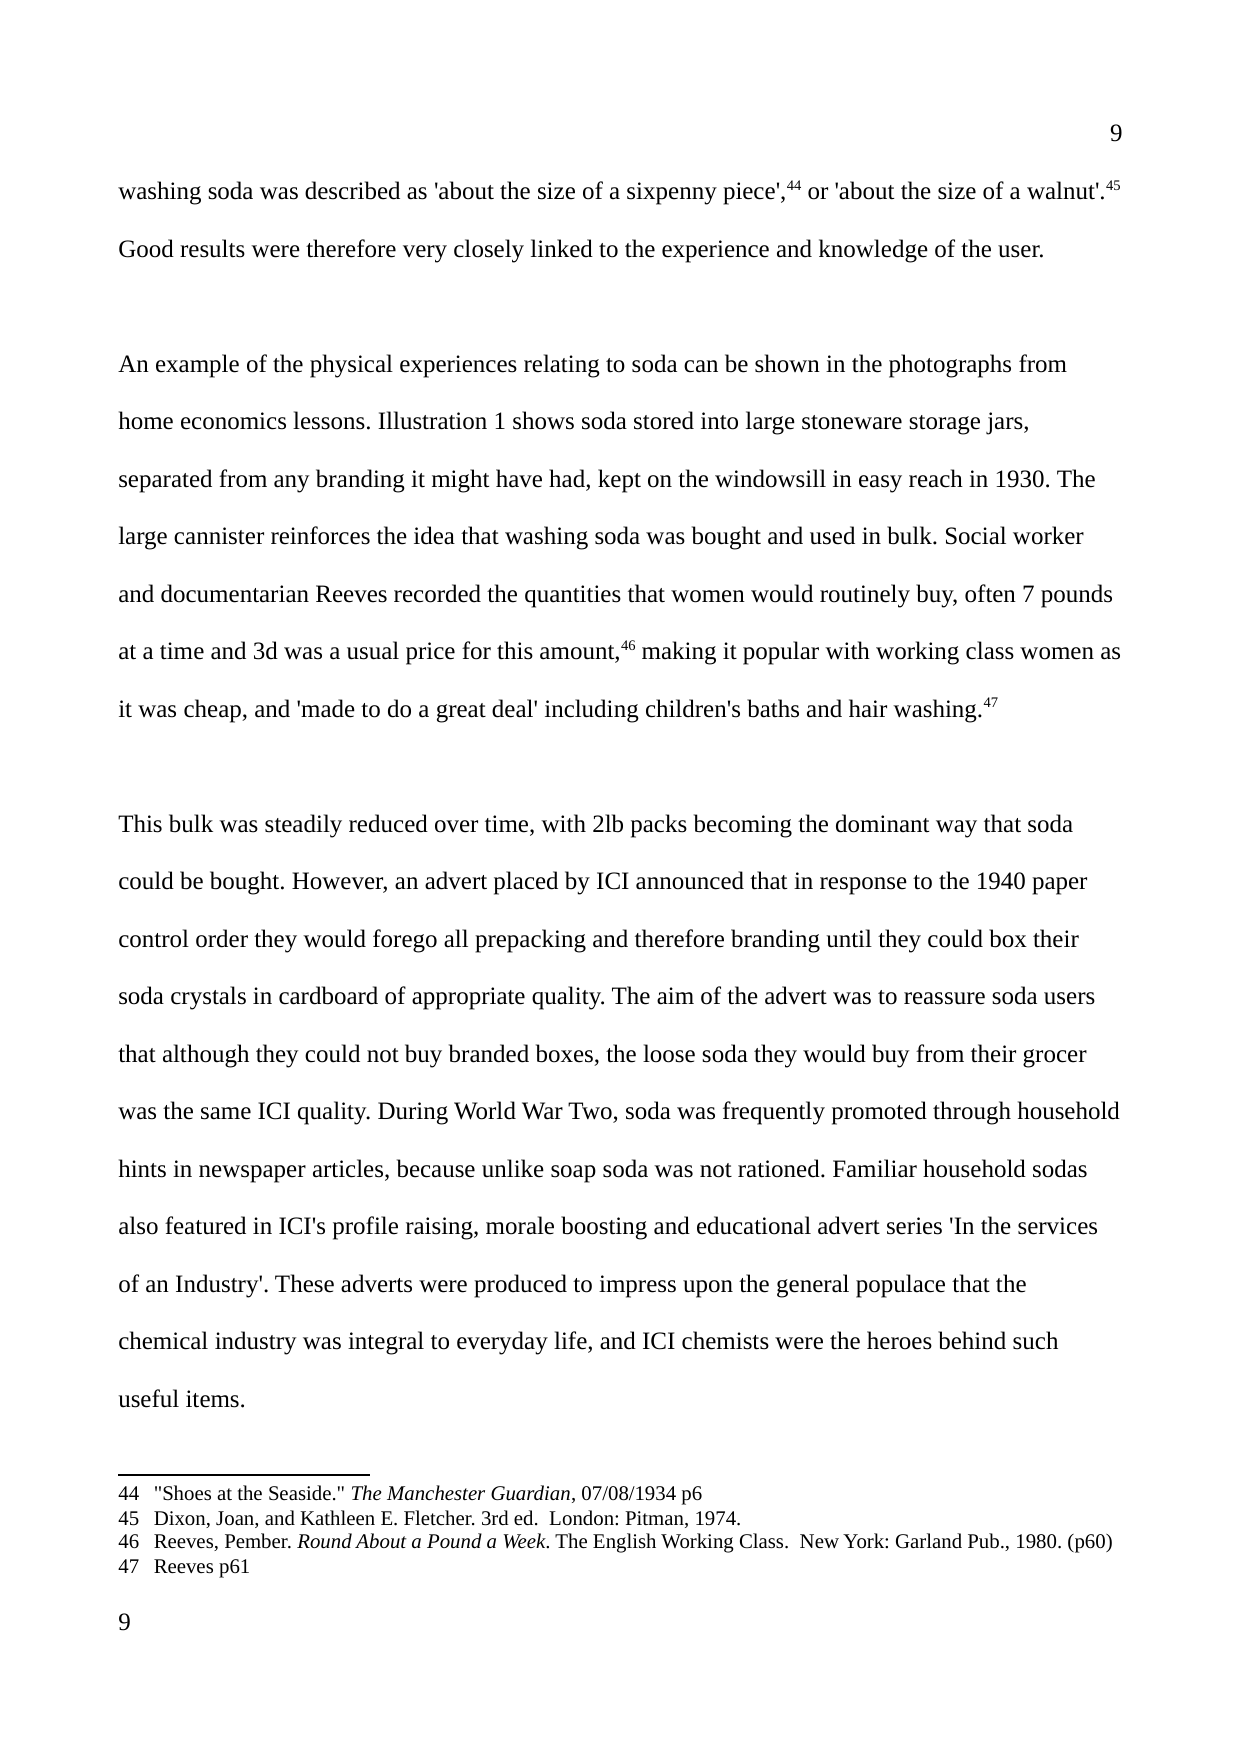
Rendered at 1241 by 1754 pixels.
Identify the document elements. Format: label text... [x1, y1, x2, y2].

text Dixon, Joan, and Kathleen E. Fletcher. 3rd ed. London: Pitman, 1974. [118, 1505, 1122, 1529]
text Reeves p61 [118, 1553, 1122, 1578]
text washing soda was described as 'about the size of a sixpenny piece', or 'about the size of a walnut'. Good results were therefore very closely linked to the experience and knowledge of the user. [118, 176, 1122, 263]
text Reeves, Pember. Round About a Pound a Week. The English Working Class. New York: Garland Pub., 1980. (p60) [118, 1529, 1122, 1553]
text An example of the physical experiences relating to soda can be shown in the photographs from home economics lessons. Illustration 1 shows soda stored into large stoneware storage jars, separated from any branding it might have had, kept on the windowsill in easy reach in 1930. The large cannister reinforces the idea that washing soda was bought and used in bulk. Social worker and documentarian Reeves recorded the quantities that women would routinely buy, often 7 pounds at a time and 3d was a usual price for this amount, making it popular with working class women as it was cheap, and 'made to do a great deal' including children's baths and hair washing. [118, 349, 1122, 723]
text This bulk was steadily reduced over time, with 2lb packs becoming the dominant way that soda could be bought. However, an advert placed by ICI announced that in response to the 1940 paper control order they would forego all prepacking and therefore branding until they could box their soda crystals in cardboard of appropriate quality. The aim of the advert was to reassure soda users that although they could not buy branded boxes, the loose soda they would buy from their grocer was the same ICI quality. During World War Two, soda was frequently promoted through household hints in newspaper articles, because unlike soap soda was not rationed. Familiar household sodas also featured in ICI's profile raising, morale boosting and educational advert series 'In the services of an Industry'. These adverts were produced to impress upon the general populace that the chemical industry was integral to everyday life, and ICI chemists were the heroes behind such useful items. [118, 809, 1122, 1413]
text "Shoes at the Seaside." The Manchester Guardian, 07/08/1934 p6 [118, 1481, 1122, 1505]
